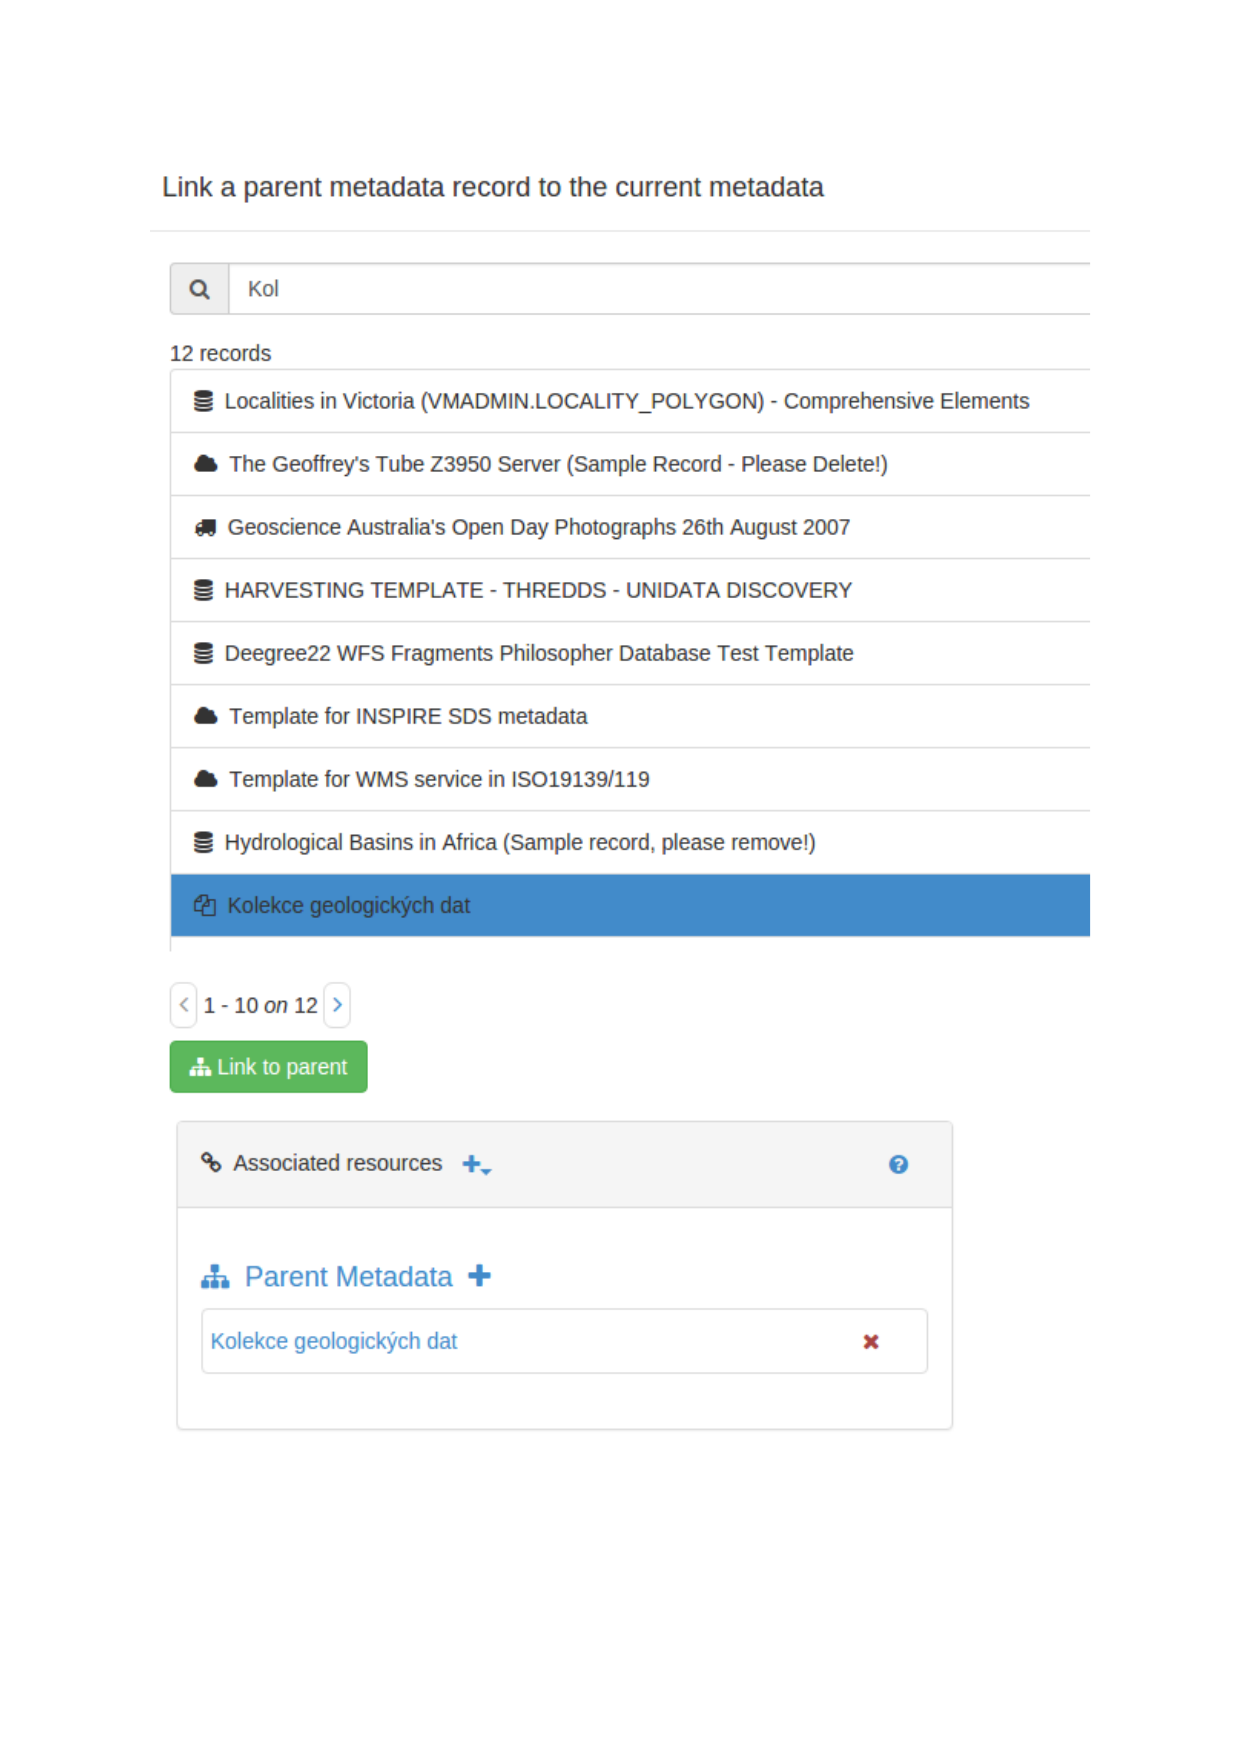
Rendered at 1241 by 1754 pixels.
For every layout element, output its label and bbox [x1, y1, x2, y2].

picture [150, 1110, 966, 1482]
picture [150, 150, 1091, 1107]
